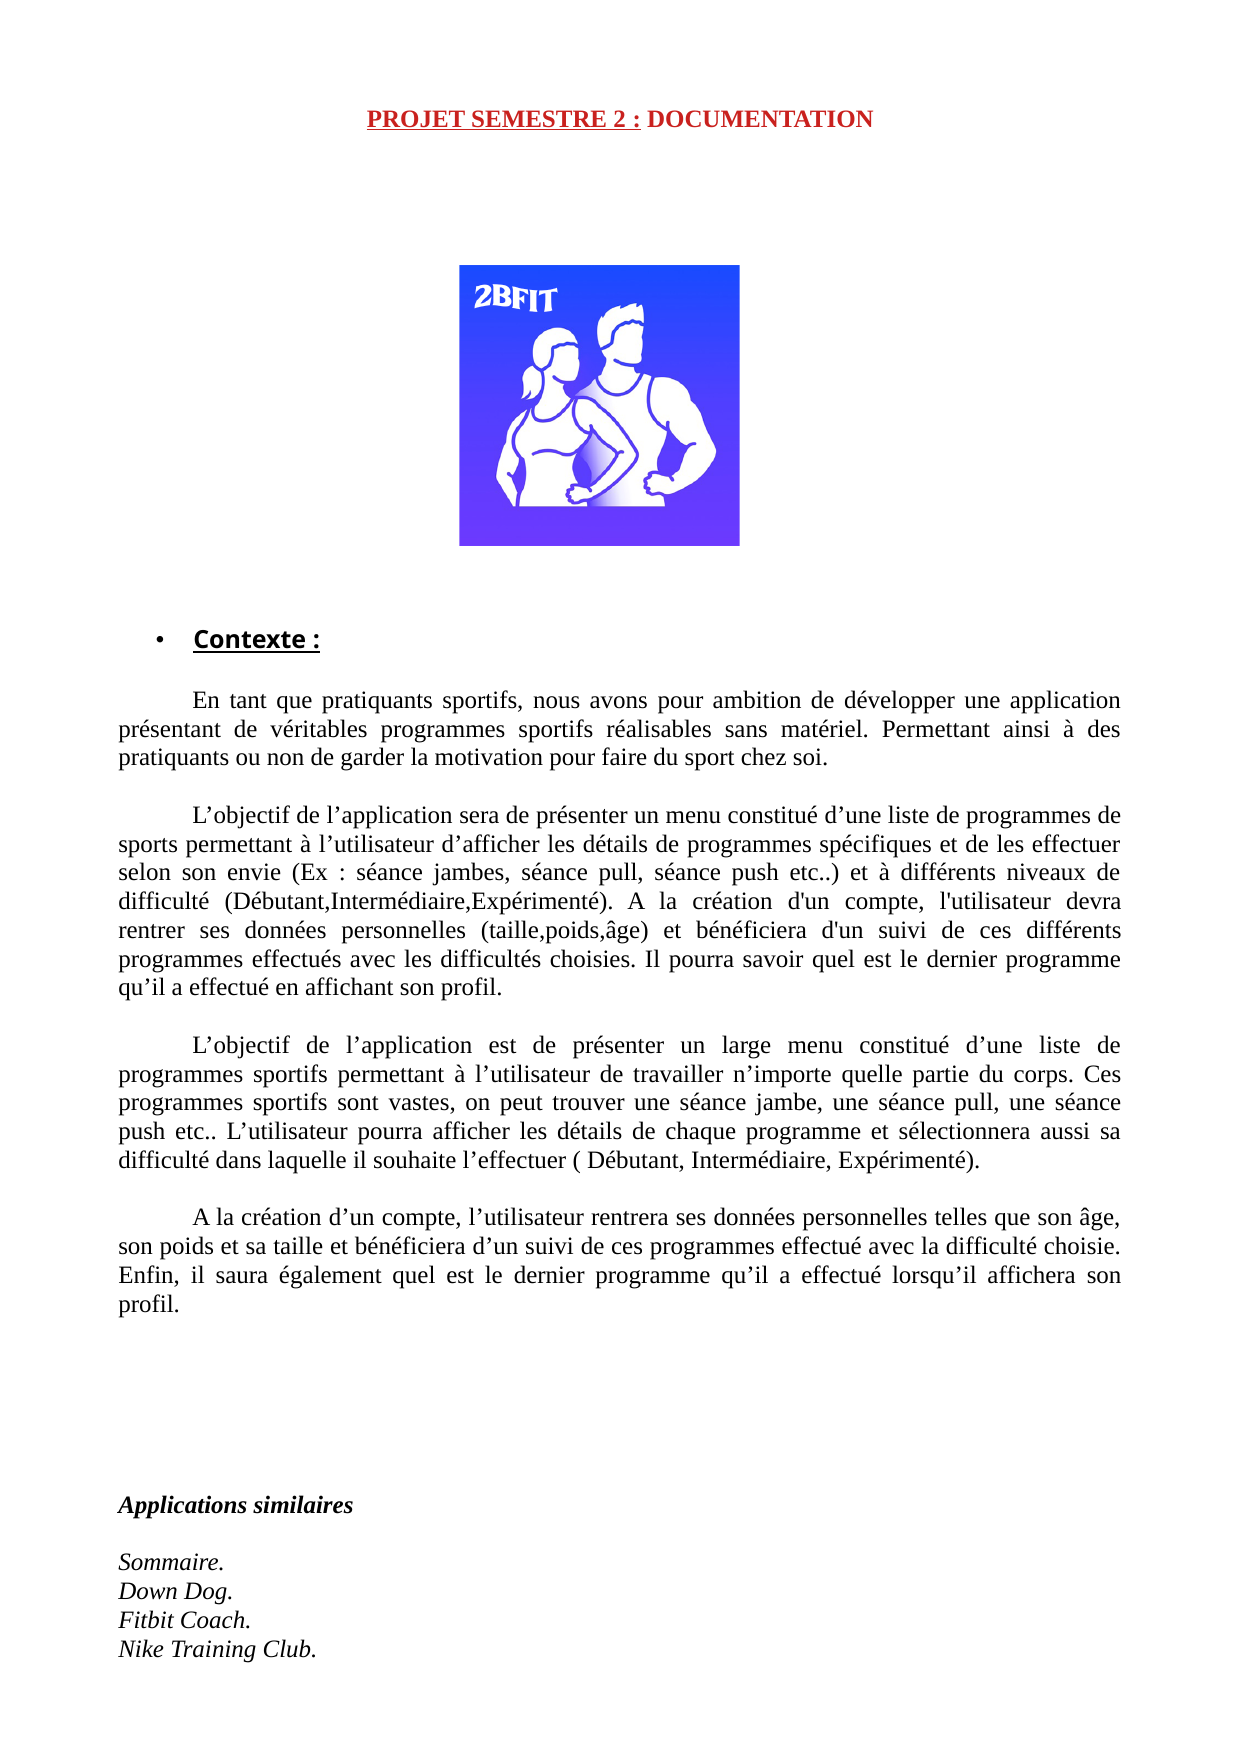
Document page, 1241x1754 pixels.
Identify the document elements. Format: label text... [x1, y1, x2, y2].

text L’objectif de l’application est de présenter un large menu constitué d’une liste de programmes sportifs permettant à l’utilisateur de travailler n’importe quelle partie du corps. Ces programmes sportifs sont vastes, on peut trouver une séance jambe, une séance pull, une séance push etc.. L’utilisateur pourra afficher les détails de chaque programme et sélectionnera aussi sa difficulté dans laquelle il souhaite l’effectuer ( Débutant, Intermédiaire, Expérimenté). [118, 1030, 1122, 1174]
list Contexte : [156, 622, 1122, 656]
picture [459, 265, 740, 546]
text A la création d’un compte, l’utilisateur rentrera ses données personnelles telles que son âge, son poids et sa taille et bénéficiera d’un suivi de ces programmes effectué avec la difficulté choisie. Enfin, il saura également quel est le dernier programme qu’il a effectué lorsqu’il affichera son profil. [118, 1202, 1122, 1317]
text Applications similaires Sommaire. Down Dog. Fitbit Coach. Nike Training Club. [118, 1490, 1122, 1662]
text En tant que pratiquants sportifs, nous avons pour ambition de développer une application présentant de véritables programmes sportifs réalisables sans matériel. Permettant ainsi à des pratiquants ou non de garder la motivation pour faire du sport chez soi. [118, 685, 1122, 771]
text L’objectif de l’application sera de présenter un menu constitué d’une liste de programmes de sports permettant à l’utilisateur d’afficher les détails de programmes spécifiques et de les effectuer selon son envie (Ex : séance jambes, séance pull, séance push etc..) et à différents niveaux de difficulté (Débutant,Intermédiaire,Expérimenté). A la création d'un compte, l'utilisateur devra rentrer ses données personnelles (taille,poids,âge) et bénéficiera d'un suivi de ces différents programmes effectués avec les difficultés choisies. Il pourra savoir quel est le dernier programme qu’il a effectué en affichant son profil. [118, 800, 1122, 1001]
